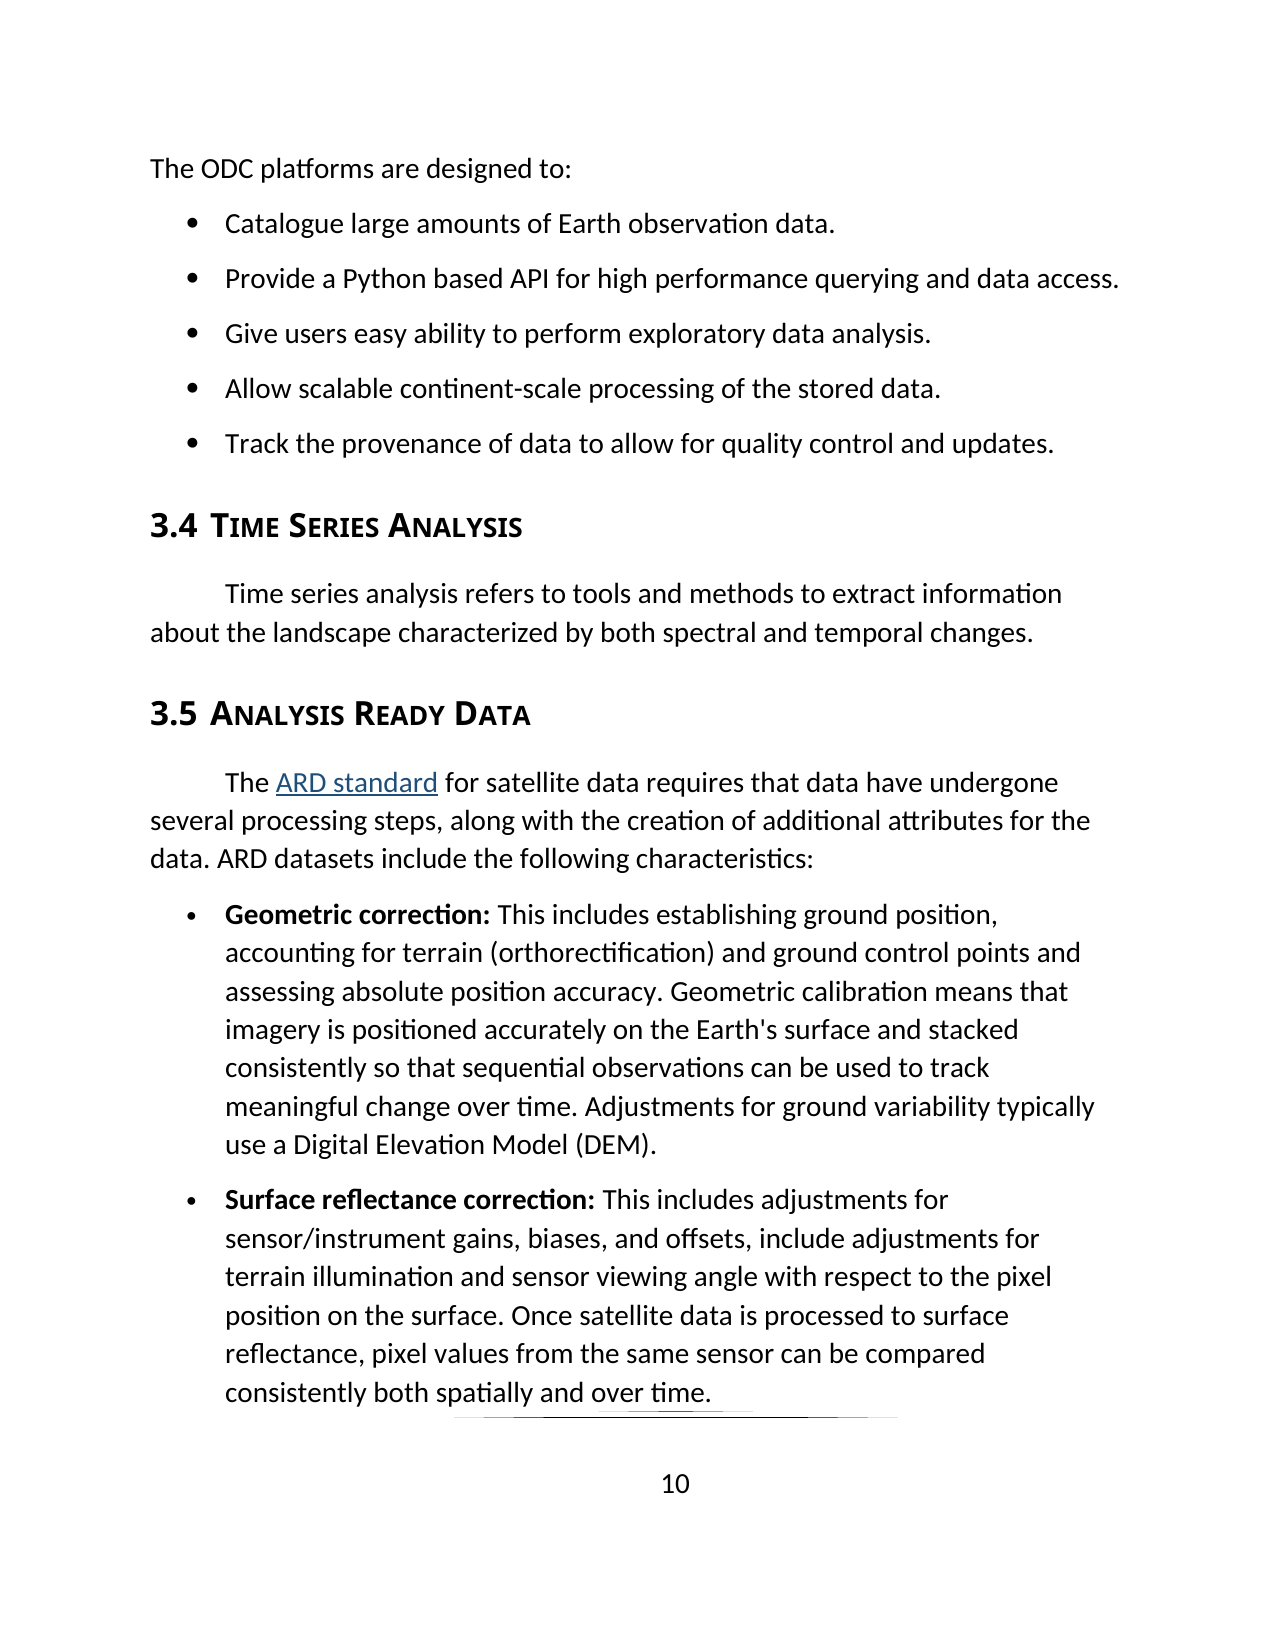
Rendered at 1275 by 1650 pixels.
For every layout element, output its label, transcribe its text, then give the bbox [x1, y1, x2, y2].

text The ODC platforms are designed to: [150, 150, 1125, 186]
list Geometric correction: This includes establishing ground position, accounting for terrain (orthorectification) and ground control points and assessing absolute position accuracy. Geometric calibration means that imagery is positioned accurately on the Earth's surface and stacked consistently so that sequential observations can be used to track meaningful change over time. Adjustments for ground variability typically use a Digital Elevation Model (DEM). [187, 896, 1125, 1162]
list Give users easy ability to perform exploratory data analysis. [187, 315, 1125, 351]
text The ARD standard for satellite data requires that data have undergone several processing steps, along with the creation of additional attributes for the data. ARD datasets include the following characteristics: [150, 764, 1125, 876]
list Allow scalable continent-scale processing of the stored data. [187, 370, 1125, 406]
list Surface reflectance correction: This includes adjustments for sensor/instrument gains, biases, and offsets, include adjustments for terrain illumination and sensor viewing angle with respect to the pixel position on the surface. Once satellite data is processed to surface reflectance, pixel values from the same sensor can be compared consistently both spatially and over time. [187, 1181, 1125, 1409]
subtitle Time Series Analysis [150, 501, 1125, 547]
subtitle Analysis Ready Data [150, 690, 1125, 735]
text Time series analysis refers to tools and methods to extract information about the landscape characterized by both spectral and temporal changes. [150, 575, 1125, 649]
list Track the provenance of data to allow for quality control and updates. [187, 426, 1125, 461]
list Catalogue large amounts of Earth observation data. [187, 205, 1125, 241]
list Provide a Python based API for high performance querying and data access. [187, 260, 1125, 296]
